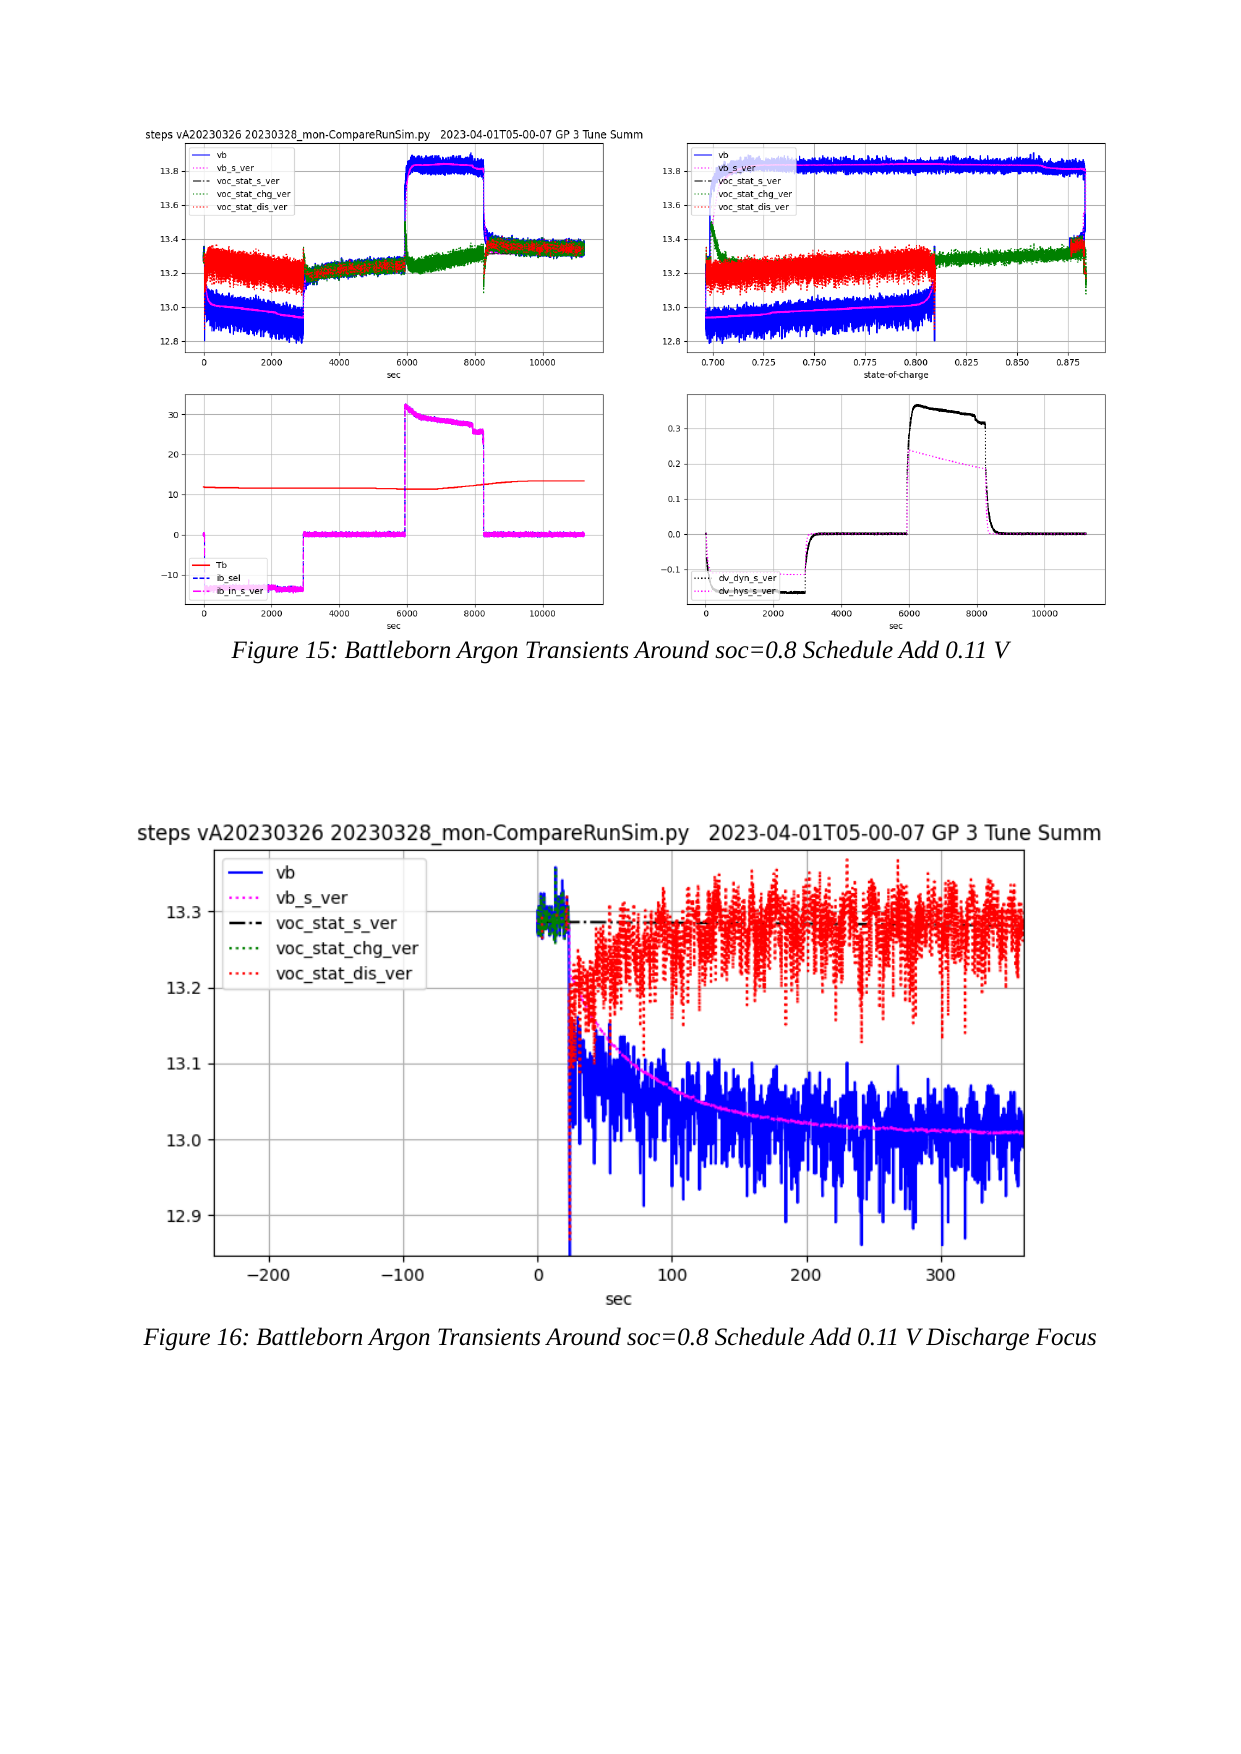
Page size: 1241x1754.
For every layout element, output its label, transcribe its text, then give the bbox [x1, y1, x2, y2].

text Figure 15: Battleborn Argon Transients Around soc=0.8 Schedule Add 0.11 V [118, 131, 1122, 664]
text Figure 16: Battleborn Argon Transients Around soc=0.8 Schedule Add 0.11 V Discharge Focus [118, 1323, 1122, 1351]
picture [123, 118, 1128, 636]
picture [118, 803, 1122, 1323]
